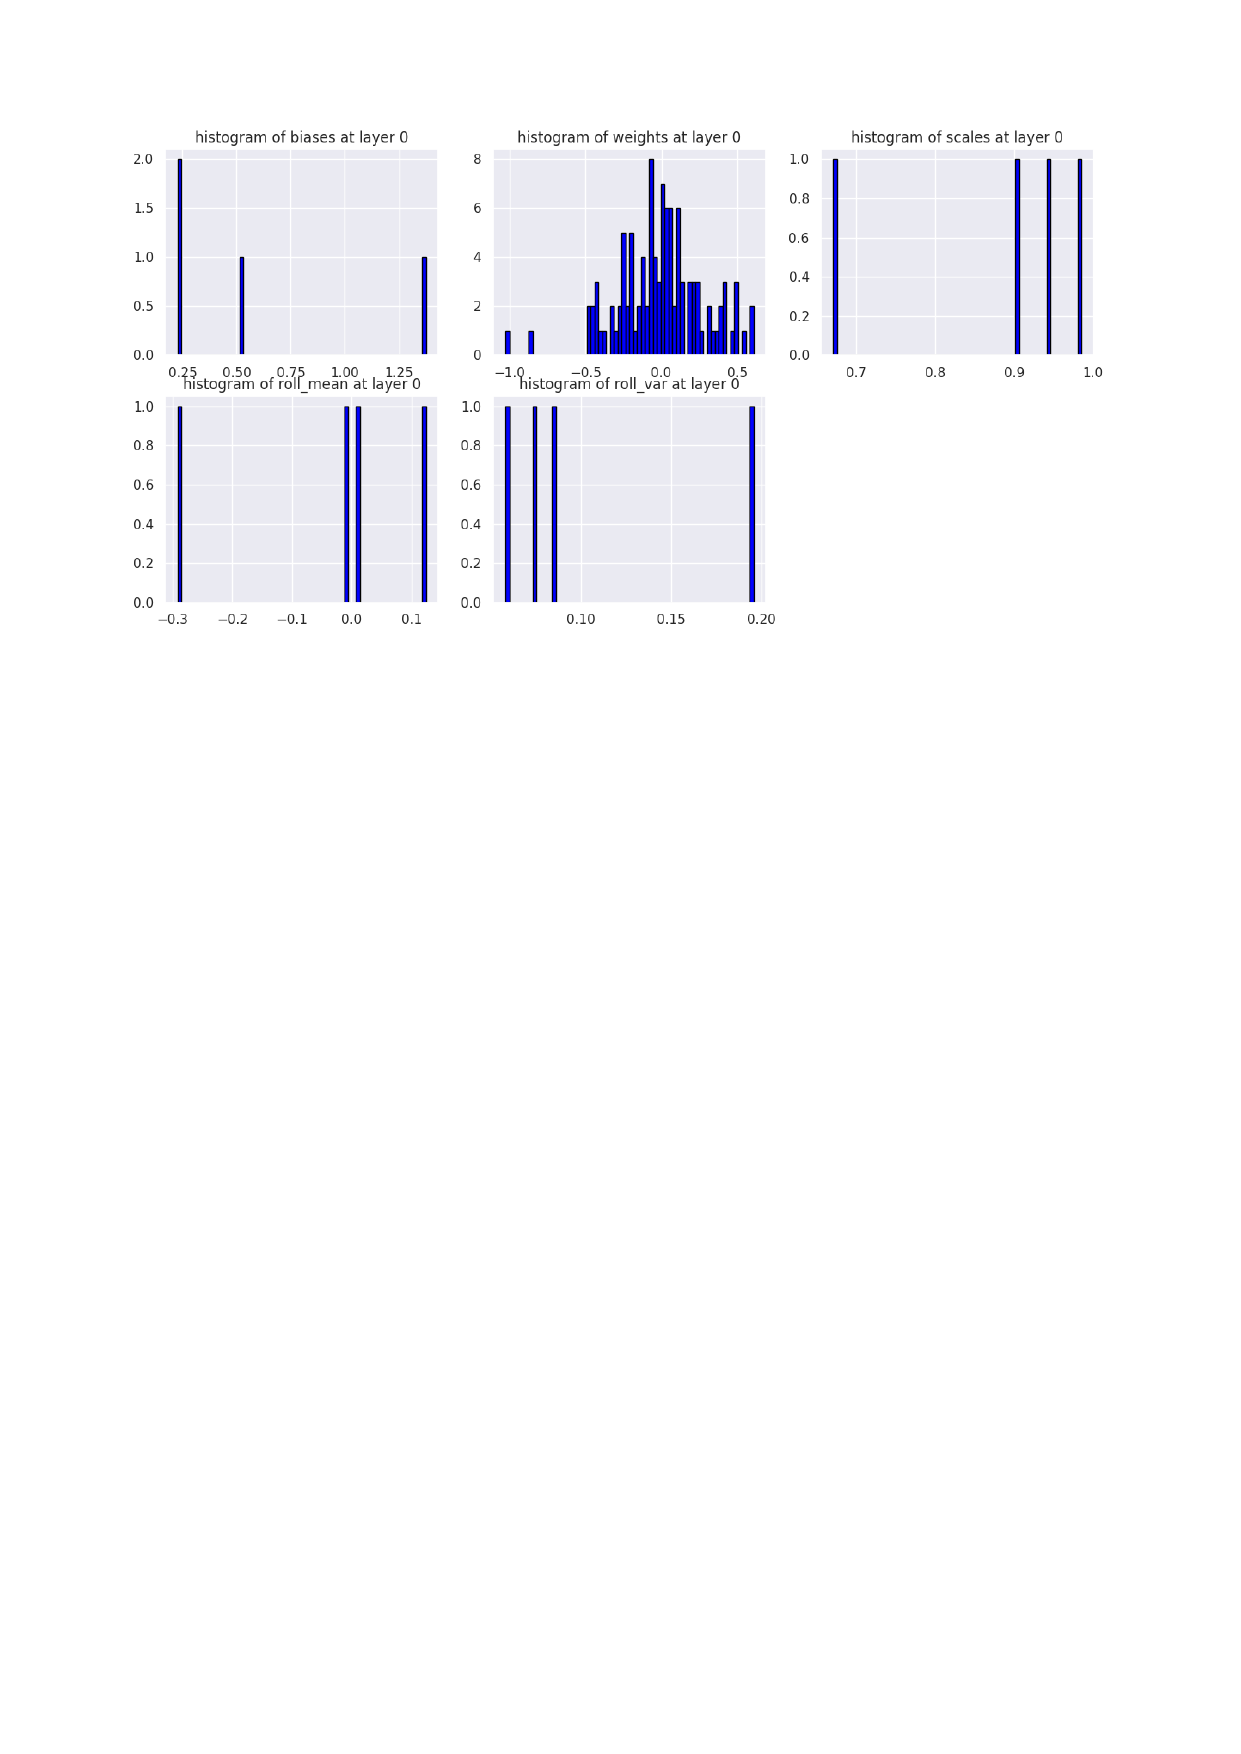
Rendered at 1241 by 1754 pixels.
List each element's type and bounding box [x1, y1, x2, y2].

picture [118, 118, 1123, 633]
